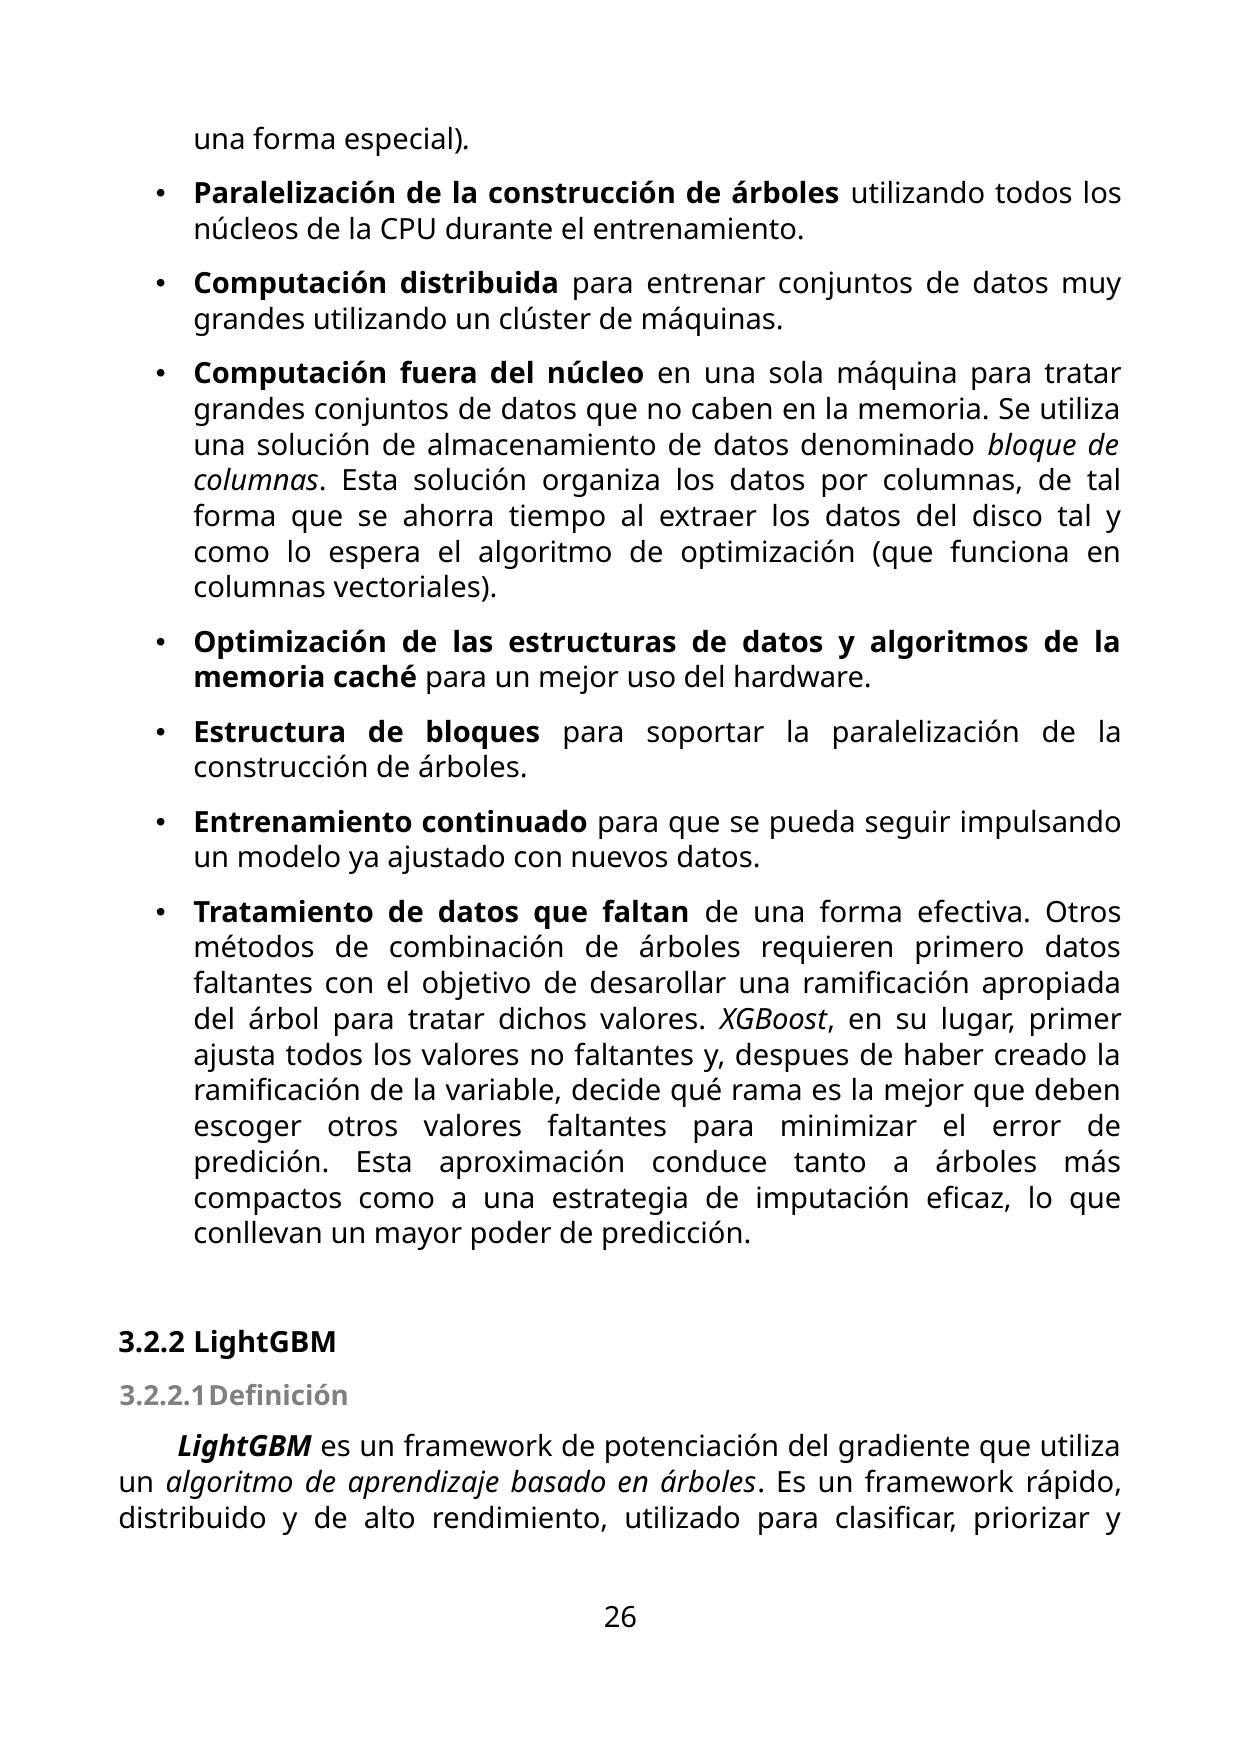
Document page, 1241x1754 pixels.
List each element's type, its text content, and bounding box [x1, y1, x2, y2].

list Computación fuera del núcleo en una sola máquina para tratar grandes conjuntos de datos que no caben en la memoria. Se utiliza una solución de almacenamiento de datos denominado bloque de columnas. Esta solución organiza los datos por columnas, de tal forma que se ahorra tiempo al extraer los datos del disco tal y como lo espera el algoritmo de optimización (que funciona en columnas vectoriales). [156, 352, 1122, 606]
list una forma especial). [156, 118, 1122, 158]
subtitle LightGBM [118, 1321, 1122, 1361]
list Entrenamiento continuado para que se pueda seguir impulsando un modelo ya ajustado con nuevos datos. [156, 801, 1122, 876]
list Computación distribuida para entrenar conjuntos de datos muy grandes utilizando un clúster de máquinas. [156, 262, 1122, 338]
list Estructura de bloques para soportar la paralelización de la construcción de árboles. [156, 711, 1122, 786]
text LightGBM es un framework de potenciación del gradiente que utiliza un algoritmo de aprendizaje basado en árboles. Es un framework rápido, distribuido y de alto rendimiento, utilizado para clasificar, priorizar y [118, 1426, 1122, 1537]
list Paralelización de la construcción de árboles utilizando todos los núcleos de la CPU durante el entrenamiento. [156, 172, 1122, 248]
subtitle Definición [119, 1376, 1122, 1413]
list Optimización de las estructuras de datos y algoritmos de la memoria caché para un mejor uso del hardware. [156, 621, 1122, 696]
list Tratamiento de datos que faltan de una forma efectiva. Otros métodos de combinación de árboles requieren primero datos faltantes con el objetivo de desarollar una ramificación apropiada del árbol para tratar dichos valores. XGBoost, en su lugar, primer ajusta todos los valores no faltantes y, despues de haber creado la ramificación de la variable, decide qué rama es la mejor que deben escoger otros valores faltantes para minimizar el error de predición. Esta aproximación conduce tanto a árboles más compactos como a una estrategia de imputación eficaz, lo que conllevan un mayor poder de predicción. [156, 891, 1122, 1252]
